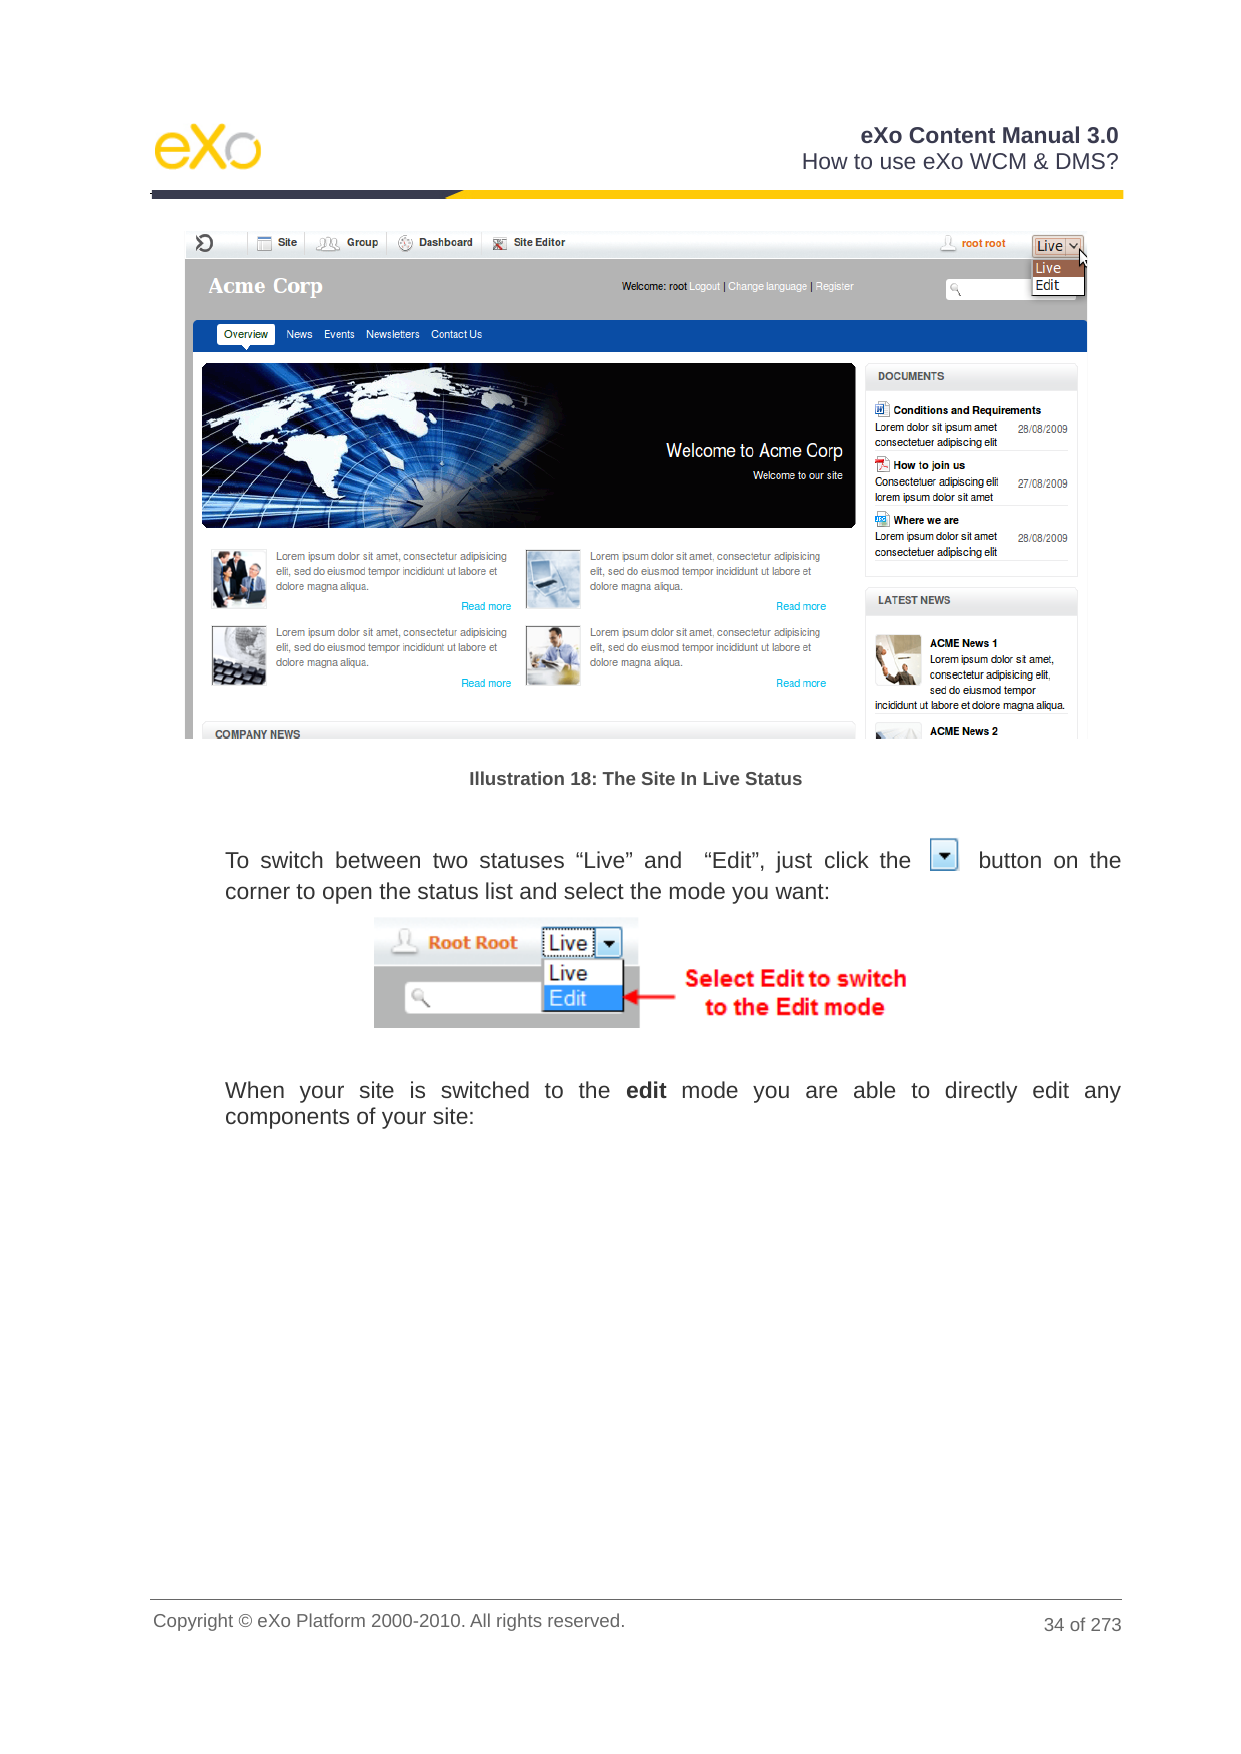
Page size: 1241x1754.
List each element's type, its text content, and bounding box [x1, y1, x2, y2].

list When your site is switched to the edit mode you are able to directly edit any components of your site: [187, 1077, 1122, 1129]
picture [151, 190, 1124, 199]
picture [155, 123, 262, 170]
list Illustration 18: The Site In Live Status [163, 298, 1108, 789]
picture [184, 231, 1088, 739]
picture [930, 837, 960, 871]
picture [374, 916, 917, 1028]
list To switch between two statuses “Live” and “Edit”, just click the button on the corner to open the status list and select the mode you want: [187, 830, 1122, 904]
